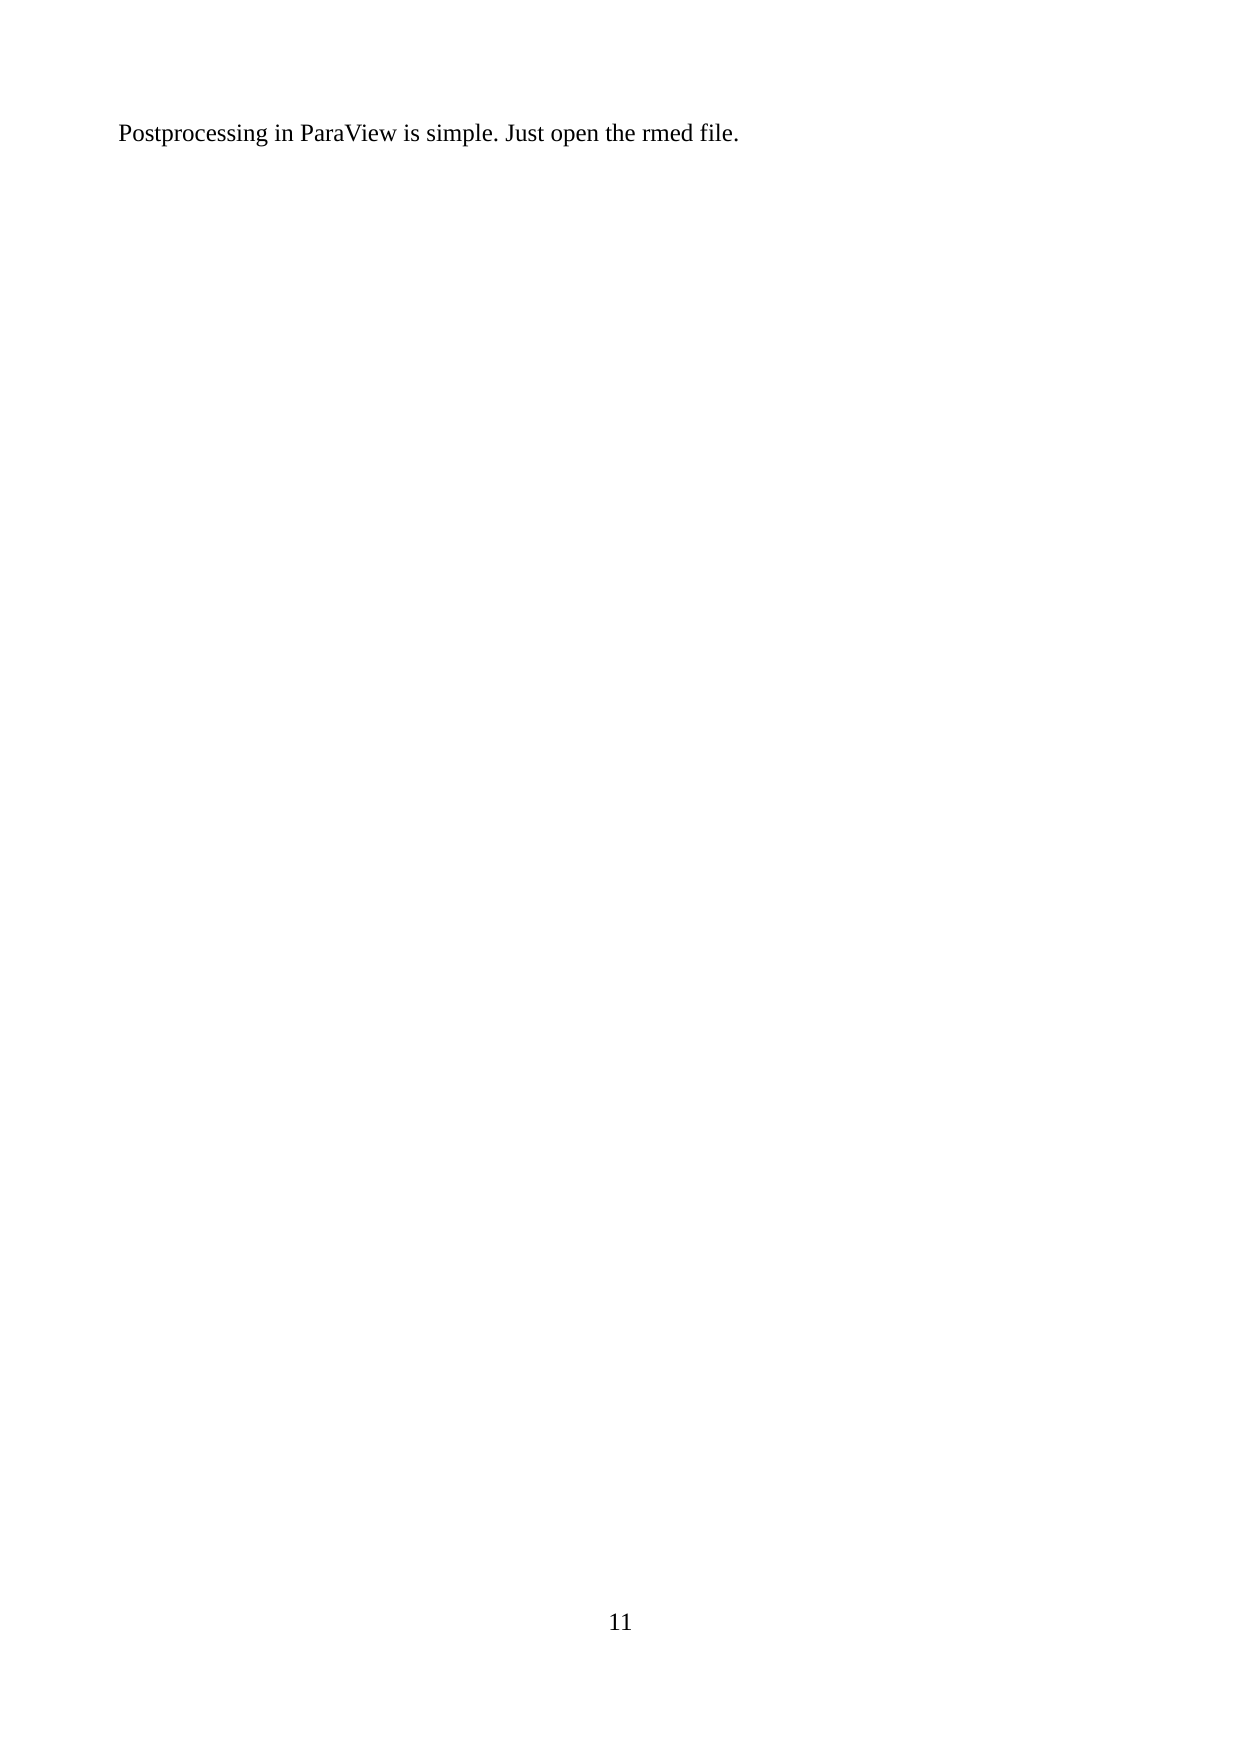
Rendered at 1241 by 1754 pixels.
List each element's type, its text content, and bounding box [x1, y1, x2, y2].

text Postprocessing in ParaView is simple. Just open the rmed file. [118, 118, 1122, 148]
